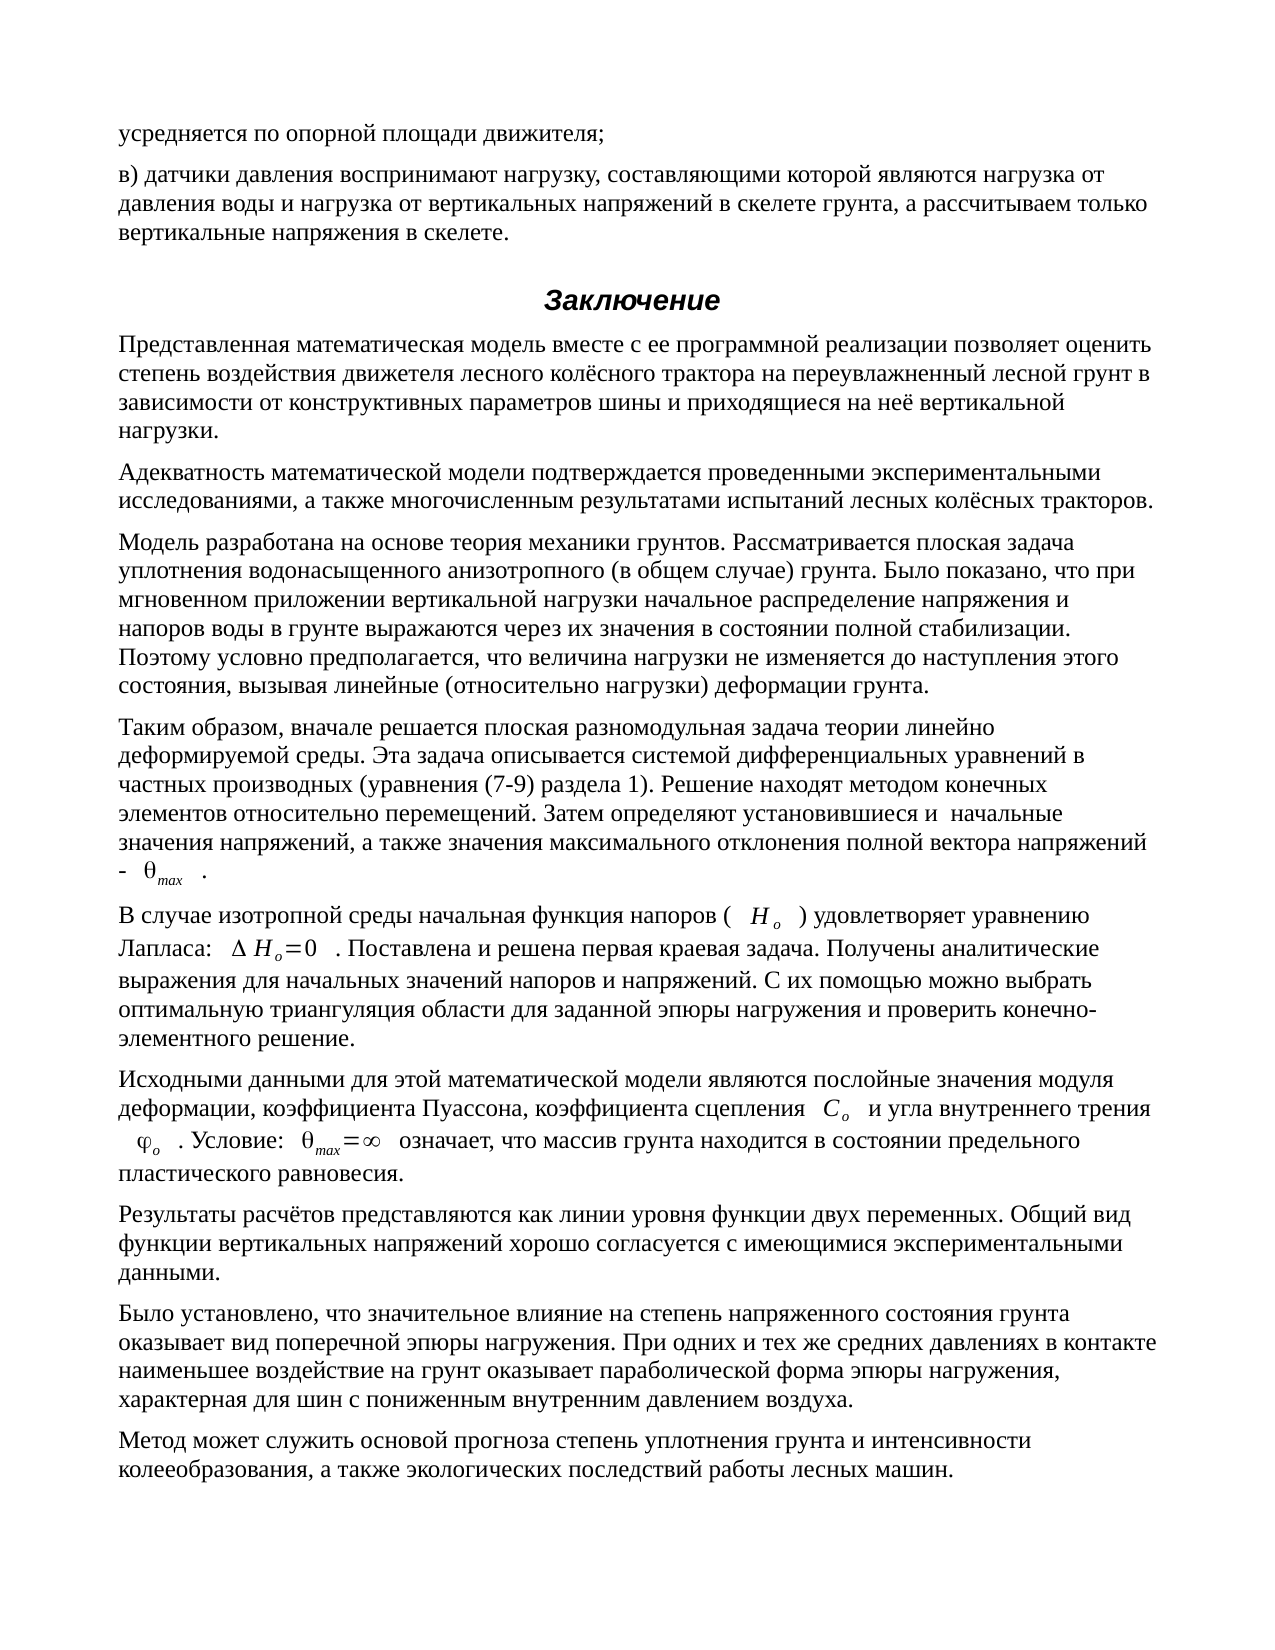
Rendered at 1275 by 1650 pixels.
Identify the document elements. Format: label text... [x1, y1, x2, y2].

text Представленная математическая модель вместе с ее программной реализации позволяет оценить степень воздействия движетеля лесного колёсного трактора на переувлажненный лесной грунт в зависимости от конструктивных параметров шины и приходящиеся на неё вертикальной нагрузки. [118, 329, 1157, 444]
text Таким образом, вначале решается плоская разномодульная задача теории линейно деформируемой среды. Эта задача описывается системой дифференциальных уравнений в частных производных (уравнения (7-9) раздела 1). Решение находят методом конечных элементов относительно перемещений. Затем определяют установившиеся и начальные значения напряжений, а также значения максимального отклонения полной вектора напряжений -. [118, 712, 1157, 888]
text В случае изотропной среды начальная функция напоров () удовлетворяет уравнению Лапласа:. Поставлена и решена первая краевая задача. Получены аналитические выражения для начальных значений напоров и напряжений. С их помощью можно выбрать оптимальную триангуляция области для заданной эпюры нагружения и проверить конечно-элементного решение. [118, 900, 1157, 1052]
text Исходными данными для этой математической модели являются послойные значения модуля деформации, коэффициента Пуассона, коэффициента сцепленияи угла внутреннего трения. Условие:означает, что массив грунта находится в состоянии предельного пластического равновесия. [118, 1064, 1157, 1187]
text Было установлено, что значительное влияние на степень напряженного состояния грунта оказывает вид поперечной эпюры нагружения. При одних и тех же средних давлениях в контакте наименьшее воздействие на грунт оказывает параболической форма эпюры нагружения, характерная для шин с пониженным внутренним давлением воздуха. [118, 1298, 1157, 1413]
text усредняется по опорной площади движителя; [118, 118, 1157, 147]
text Модель разработана на основе теория механики грунтов. Рассматривается плоская задача уплотнения водонасыщенного анизотропного (в общем случае) грунта. Было показано, что при мгновенном приложении вертикальной нагрузки начальное распределение напряжения и напоров воды в грунте выражаются через их значения в состоянии полной стабилизации. Поэтому условно предполагается, что величина нагрузки не изменяется до наступления этого состояния, вызывая линейные (относительно нагрузки) деформации грунта. [118, 527, 1157, 699]
text в) датчики давления воспринимают нагрузку, составляющими которой являются нагрузка от давления воды и нагрузка от вертикальных напряжений в скелете грунта, а рассчитываем только вертикальные напряжения в скелете. [118, 159, 1157, 246]
subtitle Заключение [118, 283, 1157, 317]
text Метод может служить основой прогноза степень уплотнения грунта и интенсивности колееобразования, а также экологических последствий работы лесных машин. [118, 1425, 1157, 1483]
text Результаты расчётов представляются как линии уровня функции двух переменных. Общий вид функции вертикальных напряжений хорошо согласуется с имеющимися экспериментальными данными. [118, 1199, 1157, 1285]
text Адекватность математической модели подтверждается проведенными экспериментальными исследованиями, а также многочисленным результатами испытаний лесных колёсных тракторов. [118, 457, 1157, 514]
